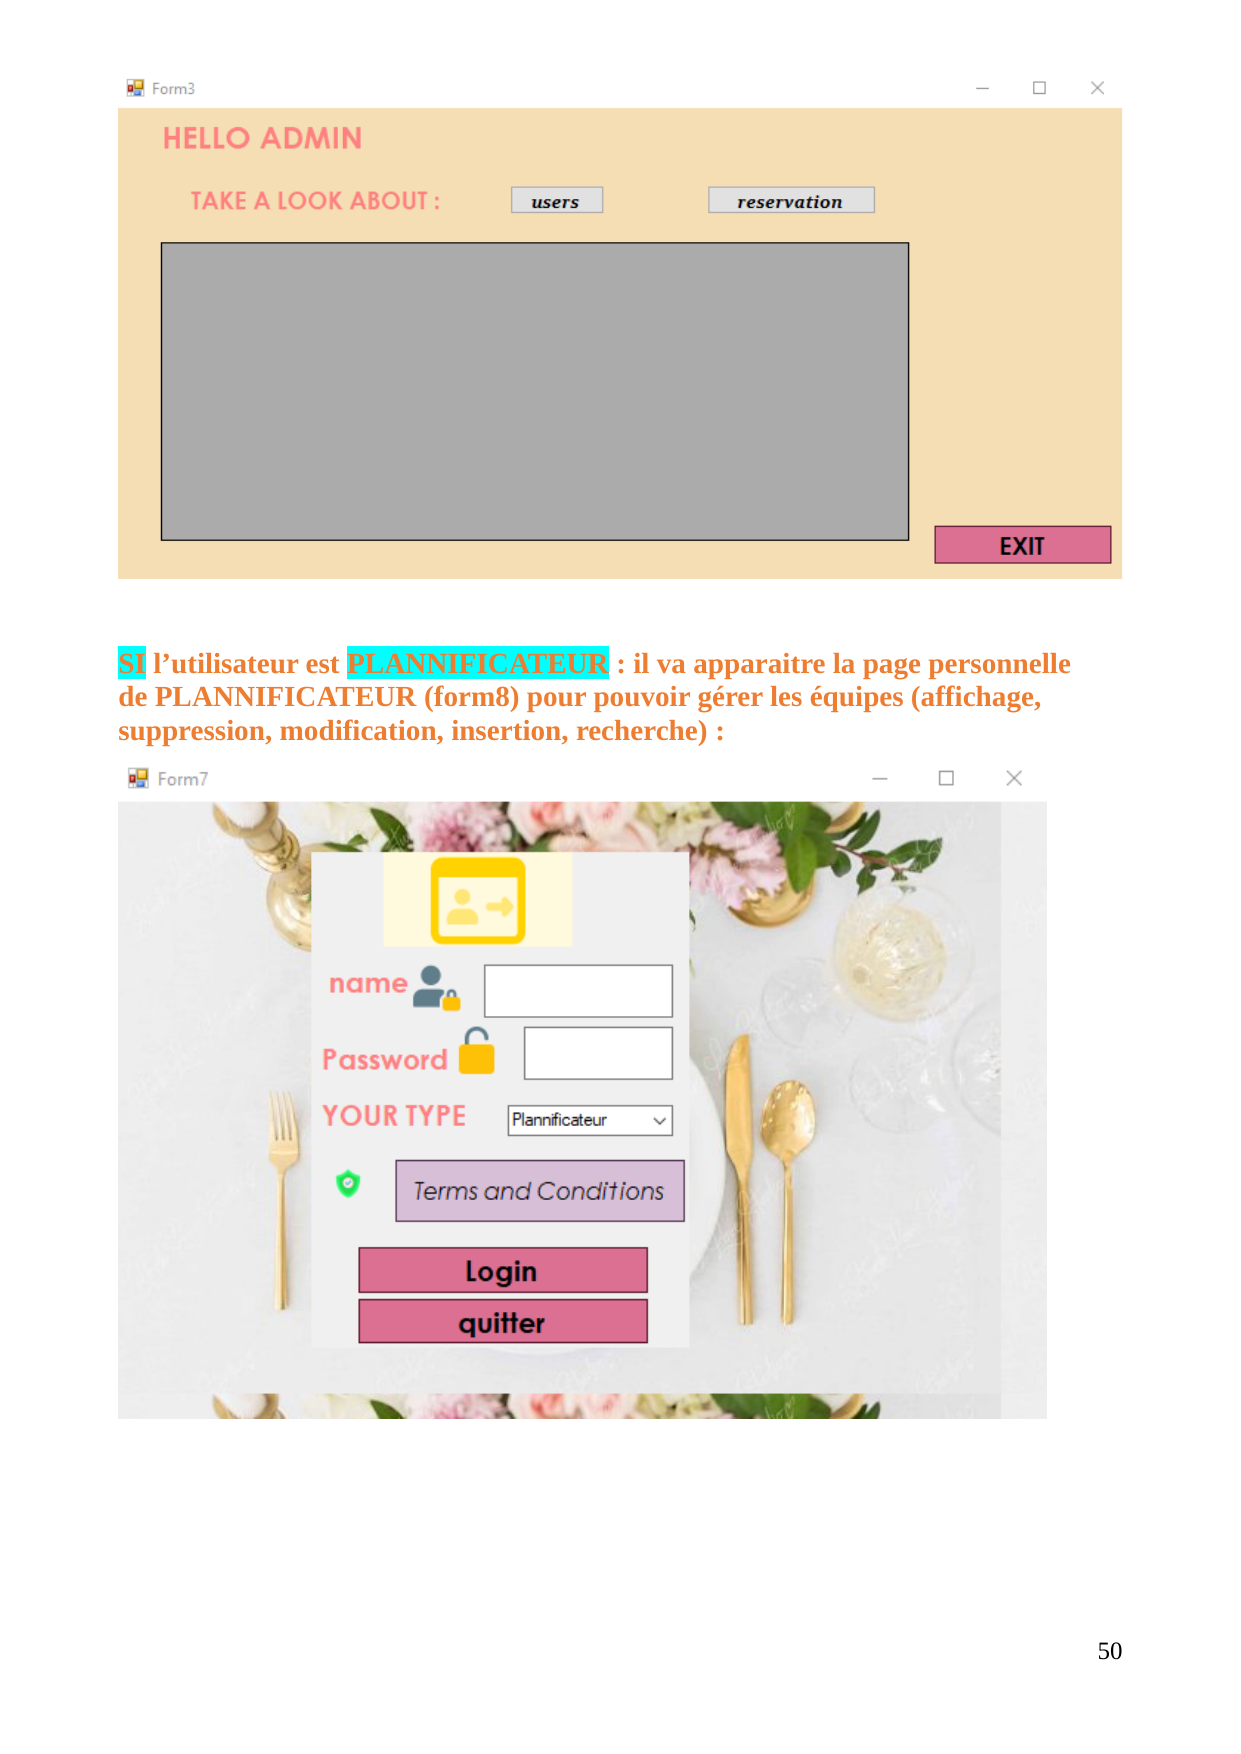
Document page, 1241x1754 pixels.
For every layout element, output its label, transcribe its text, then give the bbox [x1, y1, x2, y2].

list SI l’utilisateur est PLANNIFICATEUR : il va apparaitre la page personnelle de PLANNIFICATEUR (form8) pour pouvoir gérer les équipes (affichage, suppression, modification, insertion, recherche) : [118, 646, 1078, 746]
picture [118, 763, 1047, 1419]
picture [118, 75, 1123, 579]
